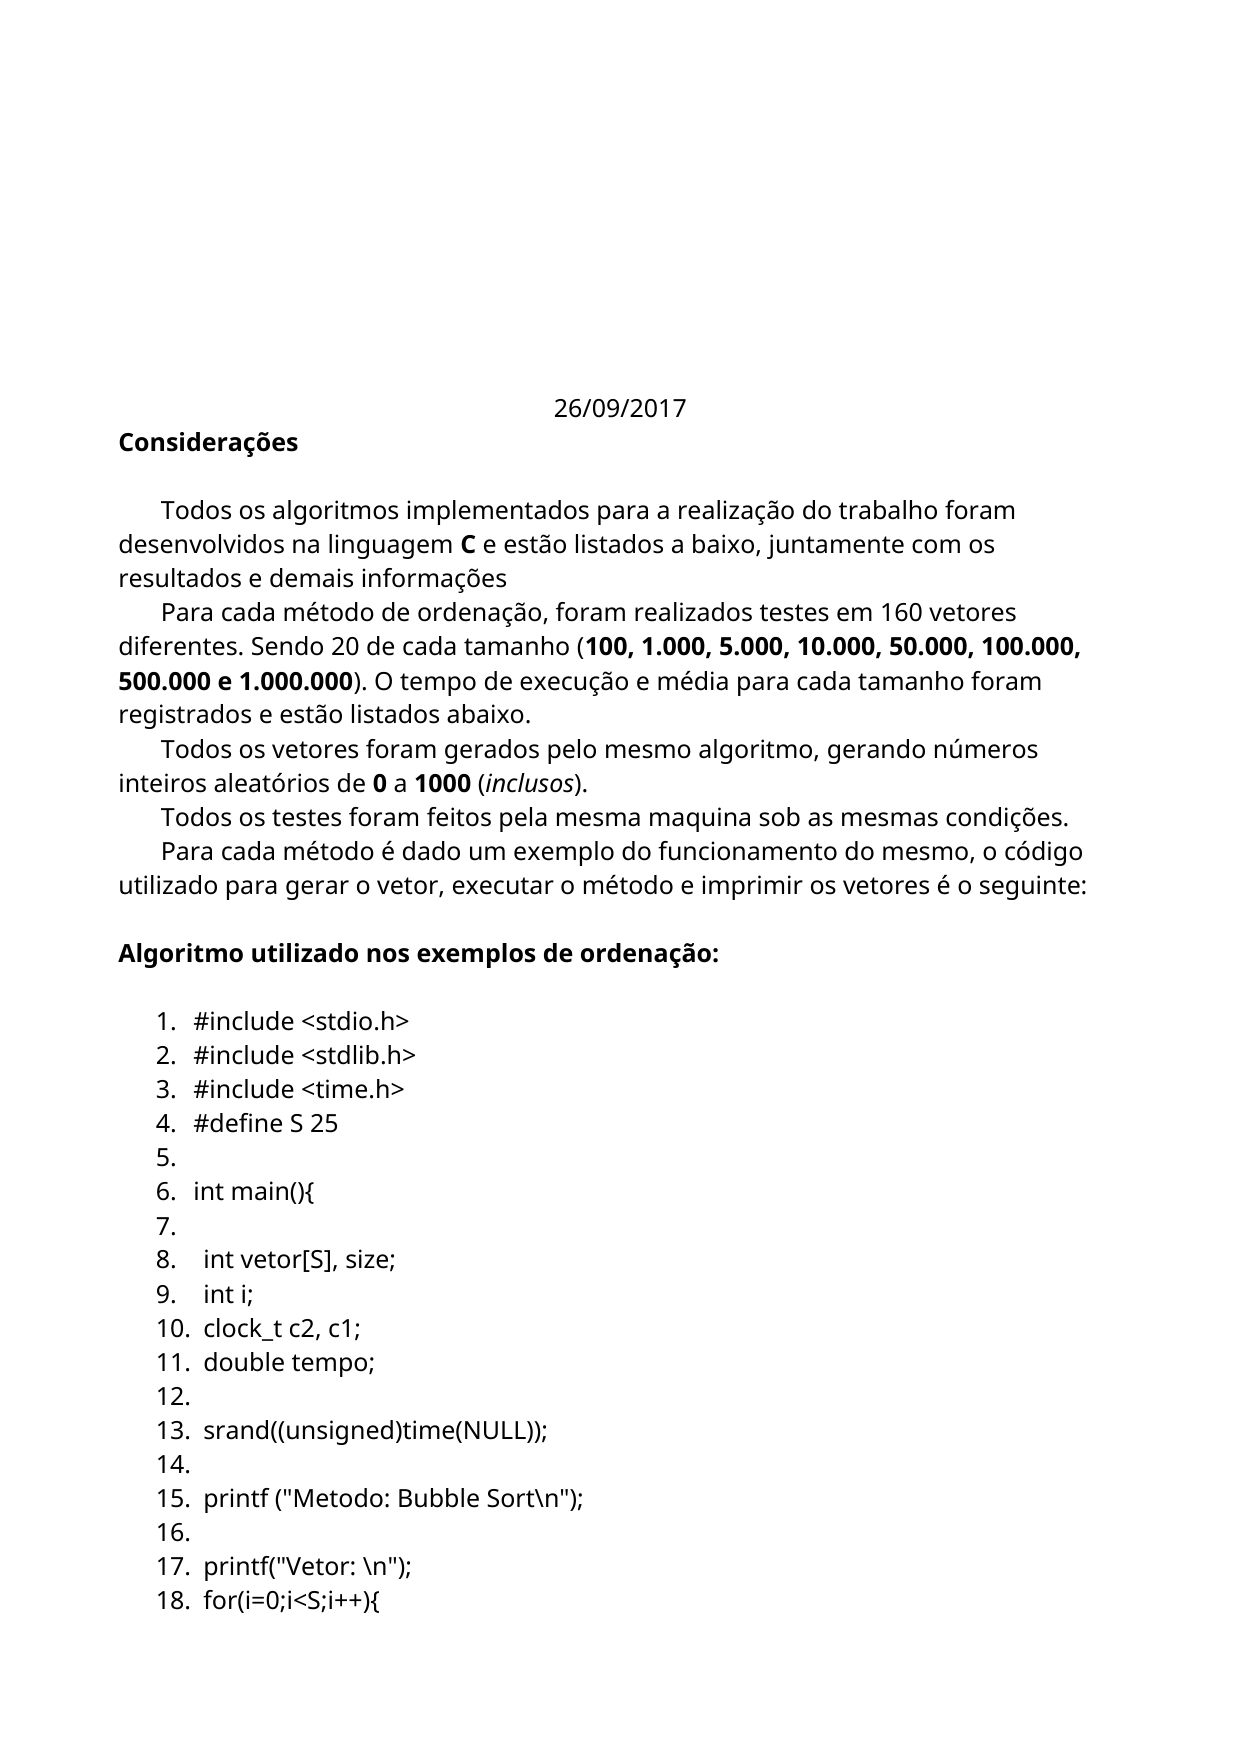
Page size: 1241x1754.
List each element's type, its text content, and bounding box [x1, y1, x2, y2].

list #include <stdio.h> [156, 1004, 1122, 1038]
list for(i=0;i<S;i++){ [156, 1583, 1122, 1617]
text Para cada método é dado um exemplo do funcionamento do mesmo, o código utilizado para gerar o vetor, executar o método e imprimir os vetores é o seguinte: [118, 833, 1122, 902]
list #define S 25 [156, 1106, 1122, 1140]
list int vetor[S], size; [156, 1242, 1122, 1276]
text 26/09/2017 [118, 391, 1122, 425]
list clock_t c2, c1; [156, 1310, 1122, 1344]
list int main(){ [156, 1174, 1122, 1208]
list printf ("Metodo: Bubble Sort\n"); [156, 1481, 1122, 1515]
list #include <stdlib.h> [156, 1038, 1122, 1072]
text Todos os testes foram feitos pela mesma maquina sob as mesmas condições. [118, 799, 1122, 833]
list srand((unsigned)time(NULL)); [156, 1412, 1122, 1447]
text Algoritmo utilizado nos exemplos de ordenação: [118, 936, 1122, 970]
list printf("Vetor: \n"); [156, 1549, 1122, 1583]
list int i; [156, 1276, 1122, 1310]
list double tempo; [156, 1344, 1122, 1378]
list #include <time.h> [156, 1072, 1122, 1106]
text Todos os algoritmos implementados para a realização do trabalho foram desenvolvidos na linguagem C e estão listados a baixo, juntamente com os resultados e demais informações [118, 493, 1122, 595]
text Considerações [118, 425, 1122, 459]
text Para cada método de ordenação, foram realizados testes em 160 vetores diferentes. Sendo 20 de cada tamanho (100, 1.000, 5.000, 10.000, 50.000, 100.000, 500.000 e 1.000.000). O tempo de execução e média para cada tamanho foram registrados e estão listados abaixo. [118, 595, 1122, 731]
text Todos os vetores foram gerados pelo mesmo algoritmo, gerando números inteiros aleatórios de 0 a 1000 (inclusos). [118, 731, 1122, 799]
